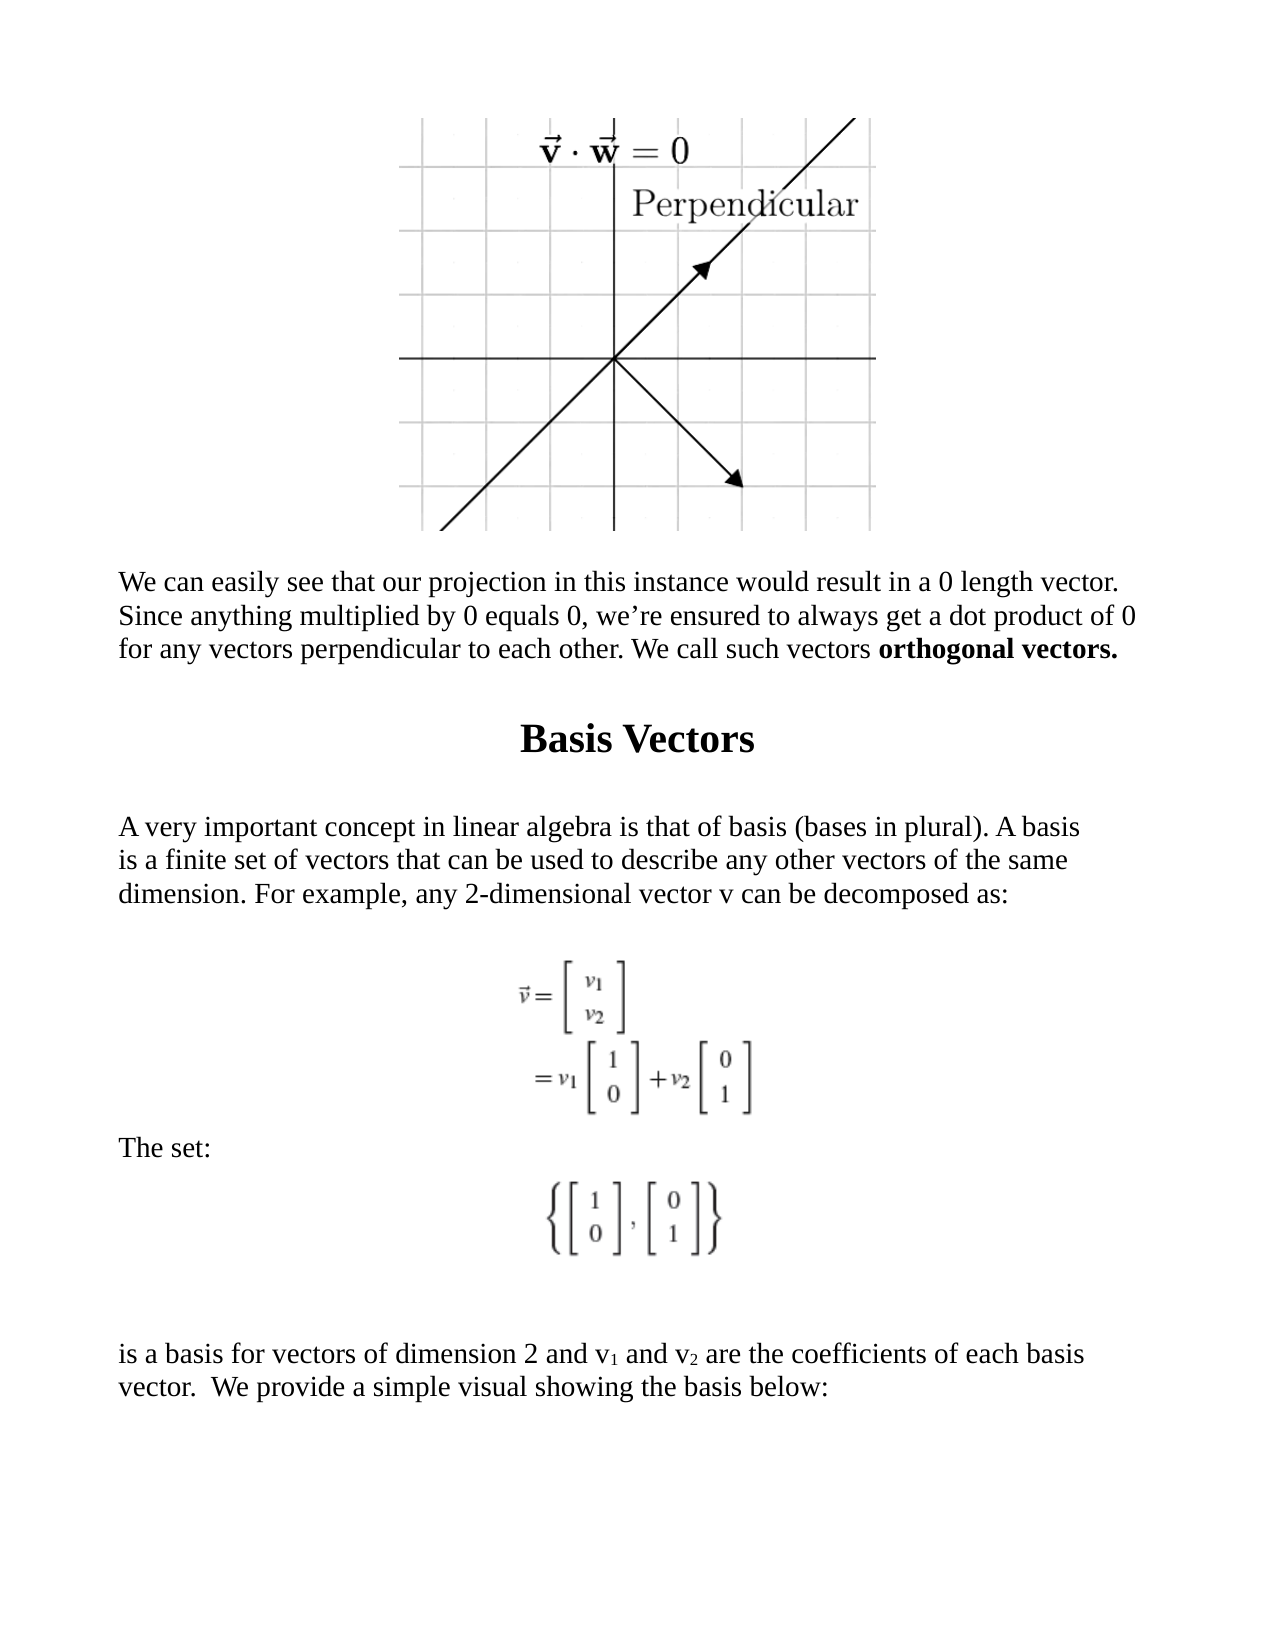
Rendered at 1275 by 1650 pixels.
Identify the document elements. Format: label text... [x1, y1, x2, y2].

text dimension. For example, any 2-dimensional vector v can be decomposed as: [118, 876, 1157, 909]
text The set: [118, 943, 1157, 1164]
picture [399, 118, 876, 531]
text is a finite set of vectors that can be used to describe any other vectors of the same [118, 842, 1157, 876]
text vector. We provide a simple visual showing the basis below: [118, 1369, 1157, 1403]
text We can easily see that our projection in this instance would result in a 0 length vector. Since anything multiplied by 0 equals 0, we’re ensured to always get a dot product of 0 for any vectors perpendicular to each other. We call such vectors orthogonal vectors. [118, 564, 1157, 665]
text A very important concept in linear algebra is that of basis (bases in plural). A basis [118, 809, 1157, 842]
text is a basis for vectors of dimension 2 and v1 and v2 are the coefficients of each basis [118, 1336, 1157, 1369]
text Basis Vectors [118, 713, 1157, 761]
picture [506, 943, 769, 1131]
picture [535, 1164, 740, 1269]
